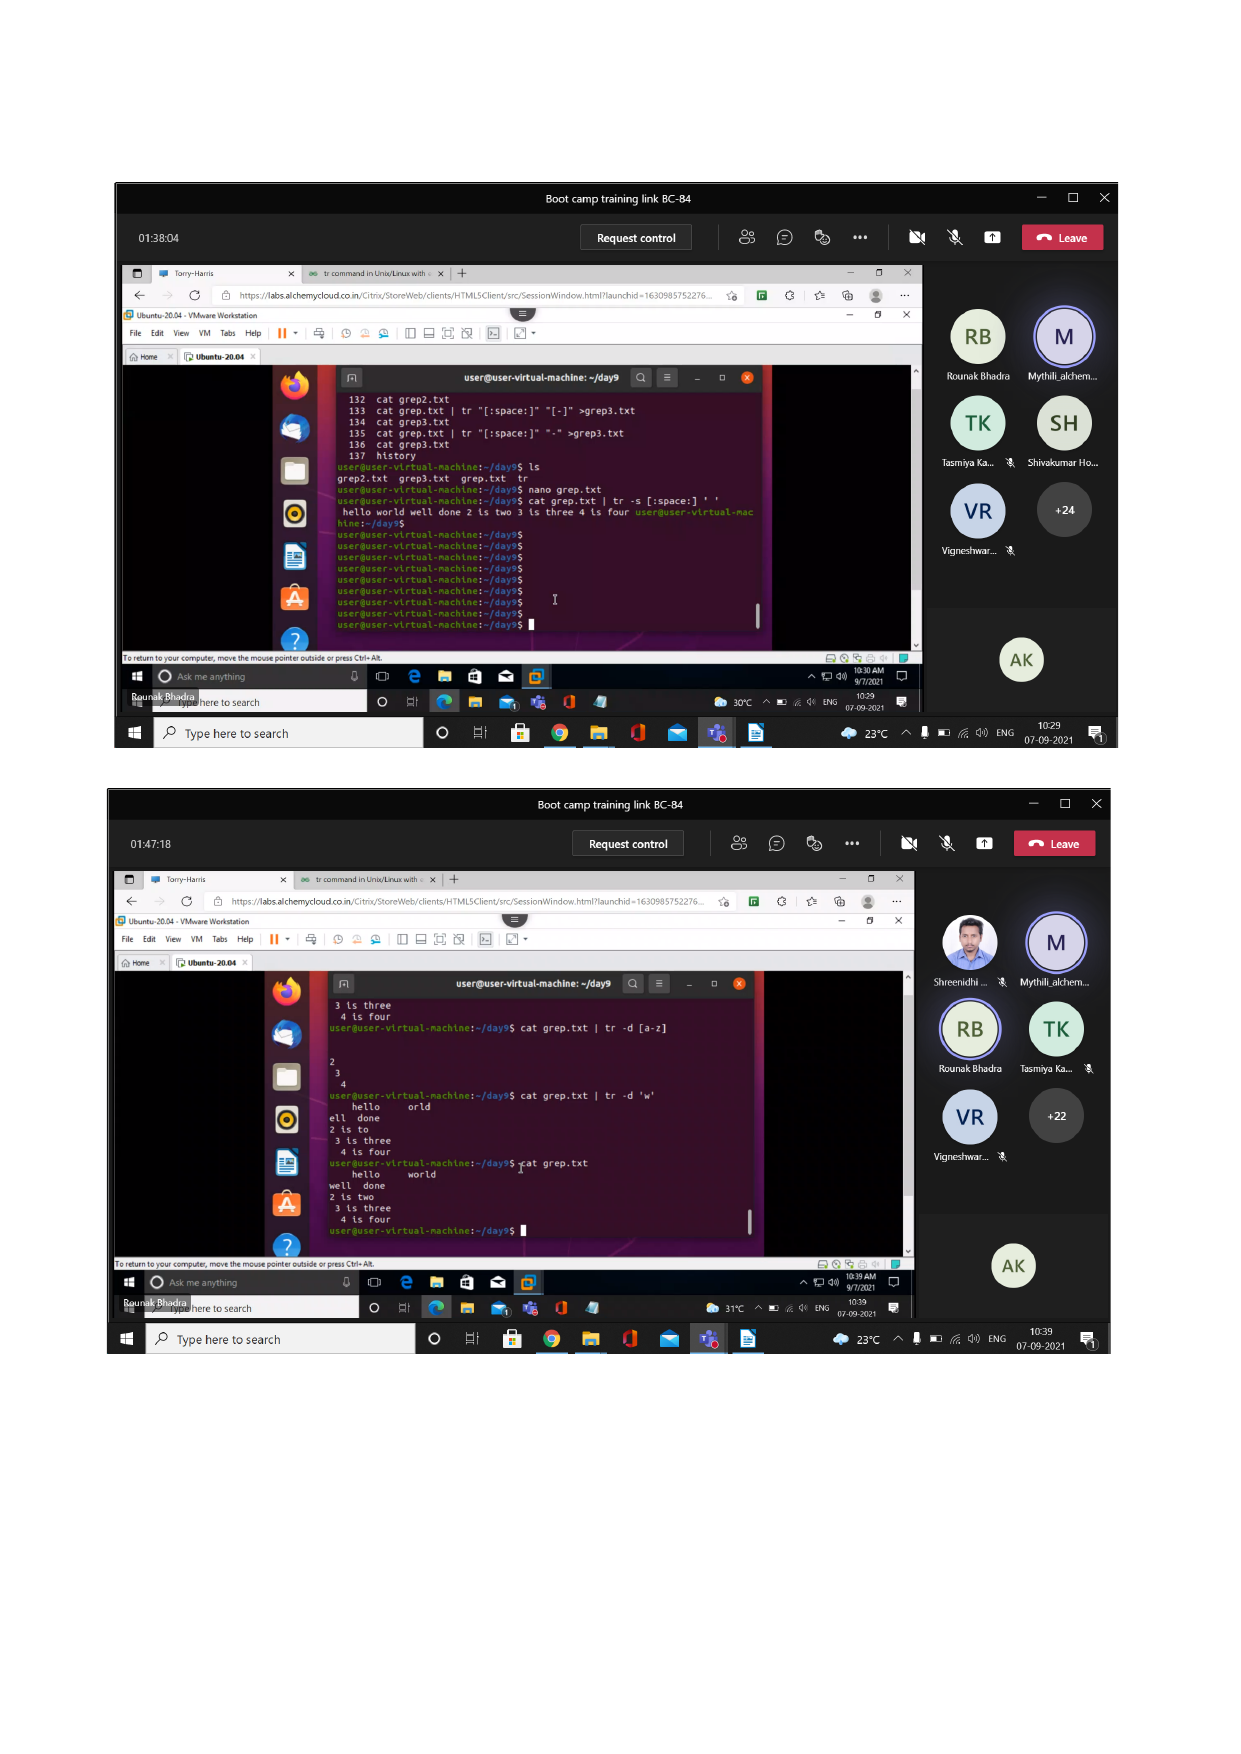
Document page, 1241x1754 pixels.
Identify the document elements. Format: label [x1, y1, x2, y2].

picture [114, 182, 1119, 748]
picture [106, 788, 1111, 1354]
